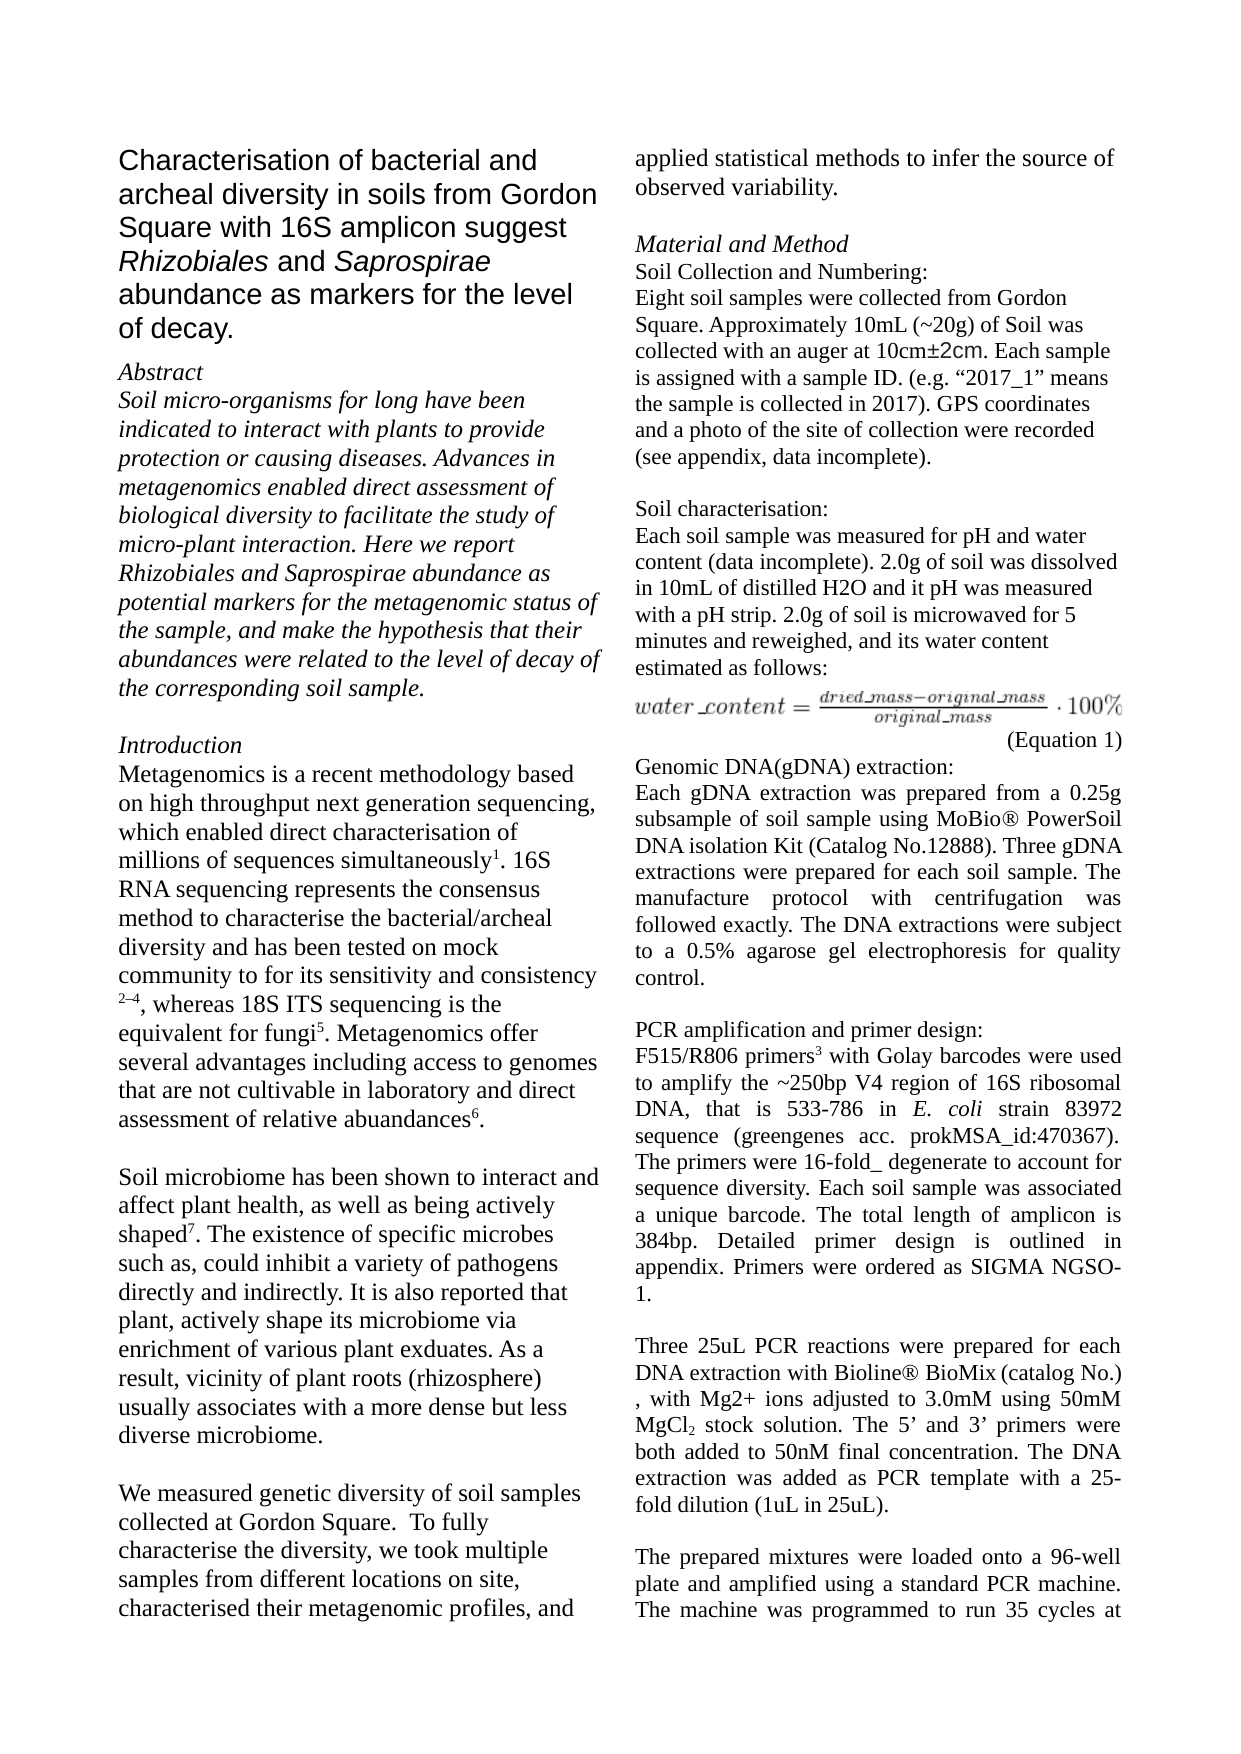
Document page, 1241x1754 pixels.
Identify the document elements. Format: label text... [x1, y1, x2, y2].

text Each soil sample was measured for pH and water content (data incomplete). 2.0g of soil was dissolved in 10mL of distilled H2O and it pH was measured with a pH strip. 2.0g of soil is microwaved for 5 minutes and reweighed, and its water content estimated as follows: [635, 522, 1122, 691]
text Material and Method [635, 229, 1122, 258]
text We measured genetic diversity of soil samples collected at Gordon Square. To fully characterise the diversity, we took multiple samples from different locations on site, characterised their metagenomic profiles, and [118, 1478, 605, 1622]
text The prepared mixtures were loaded onto a 96-well plate and amplified using a standard PCR machine. The machine was programmed to run 35 cycles at [635, 1543, 1122, 1622]
text (Equation 1) [635, 727, 1122, 753]
text Three 25uL PCR reactions were prepared for each DNA extraction with Bioline® BioMix (catalog No.) , with Mg2+ ions adjusted to 3.0mM using 50mM MgCl2 stock solution. The 5’ and 3’ primers were both added to 50nM final concentration. The DNA extraction was added as PCR template with a 25-fold dilution (1uL in 25uL). [635, 1332, 1122, 1517]
text PCR amplification and primer design: [635, 1016, 1122, 1043]
text Soil micro-organisms for long have been indicated to interact with plants to provide protection or causing diseases. Advances in metagenomics enabled direct assessment of biological diversity to facilitate the study of micro-plant interaction. Here we report Rhizobiales and Saprospirae abundance as potential markers for the metagenomic status of the sample, and make the hypothesis that their abundances were related to the level of decay of the corresponding soil sample. [118, 386, 605, 702]
text Eight soil samples were collected from Gordon Square. Approximately 10mL (~20g) of Soil was collected with an auger at 10cm±2cm. Each sample is assigned with a sample ID. (e.g. “2017_1” means the sample is collected in 2017). GPS coordinates and a photo of the site of collection were recorded (see appendix, data incomplete). [635, 284, 1122, 469]
text Genomic DNA(gDNA) extraction: [635, 753, 1122, 779]
text applied statistical methods to infer the source of observed variability. [635, 143, 1122, 201]
title Characterisation of bacterial and archeal diversity in soils from Gordon Square with 16S amplicon suggest Rhizobiales and Saprospirae abundance as markers for the level of decay. [118, 143, 605, 344]
text Soil Collection and Numbering: [635, 258, 1122, 284]
text Abstract [118, 357, 605, 386]
text F515/R806 primers3⁠ with Golay barcodes were used to amplify the ~250bp V4 region of 16S ribosomal DNA, that is 533-786 in E. coli strain 83972 sequence (greengenes acc. prokMSA_id:470367). The primers were 16-fold_ degenerate to account for sequence diversity. Each soil sample was associated a unique barcode. The total length of amplicon is 384bp. Detailed primer design is outlined in appendix. Primers were ordered as SIGMA NGSO-1. [635, 1043, 1122, 1306]
text Soil microbiome has been shown to interact and affect plant health, as well as being actively shaped7. The existence of specific microbes such as, could inhibit a variety of pathogens directly and indirectly. It is also reported that plant, actively shape its microbiome via enrichment of various plant exduates. As a result, vicinity of plant roots (rhizosphere) usually associates with a more dense but less diverse microbiome. [118, 1162, 605, 1449]
text Soil characterisation: [635, 495, 1122, 522]
text Metagenomics is a recent methodology based on high throughput next generation sequencing, which enabled direct characterisation of millions of sequences simultaneously1⁠. 16S RNA sequencing represents the consensus method to characterise the bacterial/archeal diversity and has been tested on mock community to for its sensitivity and consistency ⁠2–4⁠, whereas 18S ITS sequencing is the equivalent for fungi5⁠. Metagenomics offer several advantages including access to genomes that are not cultivable in laboratory and direct assessment of relative abuandances6⁠. [118, 759, 605, 1133]
picture [634, 691, 1123, 727]
text Introduction [118, 731, 605, 759]
text Each gDNA extraction was prepared from a 0.25g subsample of soil sample using MoBio® PowerSoil DNA isolation Kit (Catalog No.12888). Three gDNA extractions were prepared for each soil sample. The manufacture protocol with centrifugation was followed exactly. The DNA extractions were subject to a 0.5% agarose gel electrophoresis for quality control. [635, 779, 1122, 990]
